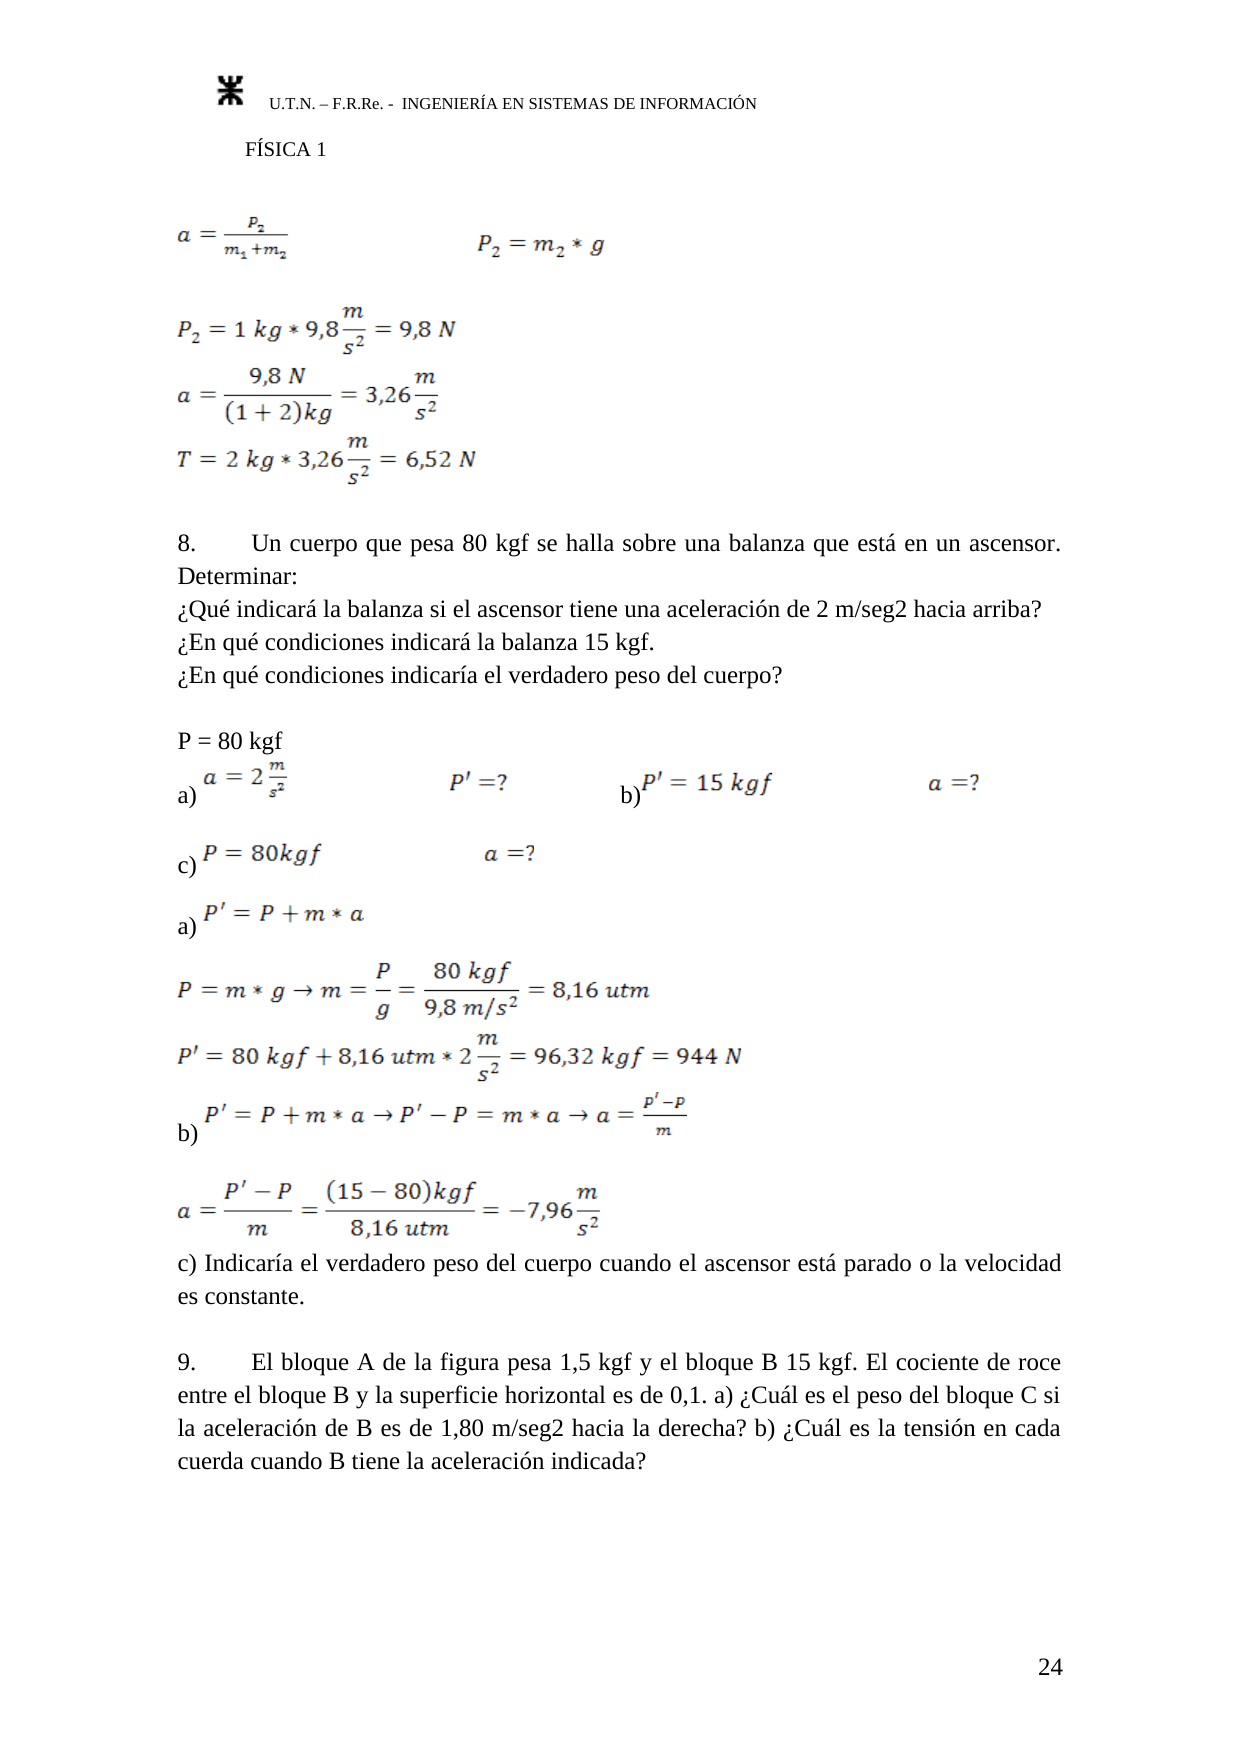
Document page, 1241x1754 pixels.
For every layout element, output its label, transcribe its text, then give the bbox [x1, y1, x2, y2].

text c) Indicaría el verdadero peso del cuerpo cuando el ascensor está parado o la velocidad es constante. [177, 1248, 1063, 1309]
picture [204, 1092, 687, 1142]
text ¿Qué indicará la balanza si el ascensor tiene una aceleración de 2 m/seg2 hacia arriba? [177, 594, 1063, 623]
picture [641, 768, 773, 804]
text P = 80 kgf [177, 726, 1063, 755]
picture [477, 229, 606, 264]
picture [203, 899, 364, 934]
text c) [177, 839, 1063, 893]
text a) [177, 900, 1063, 954]
text a) b) [177, 759, 1063, 832]
picture [203, 759, 288, 804]
picture [177, 1031, 742, 1088]
picture [196, 839, 322, 874]
picture [177, 435, 476, 491]
text 8. Un cuerpo que pesa 80 kgf se halla sobre una balanza que está en un ascensor. Determinar: [177, 528, 1063, 590]
picture [177, 960, 651, 1028]
picture [177, 365, 440, 431]
picture [928, 768, 979, 804]
text b) [177, 1092, 1063, 1170]
text ¿En qué condiciones indicaría el verdadero peso del cuerpo? [177, 660, 1063, 689]
picture [484, 839, 534, 874]
picture [177, 214, 290, 264]
picture [177, 304, 457, 361]
picture [450, 768, 508, 804]
text ¿En qué condiciones indicará la balanza 15 kgf. [177, 627, 1063, 656]
picture [177, 1178, 602, 1244]
text 9. El bloque A de la figura pesa 1,5 kgf y el bloque B 15 kgf. El cociente de roce entre el bloque B y la superficie horizontal es de 0,1. a) ¿Cuál es el peso del bloque C si la aceleración de B es de 1,80 m/seg2 hacia la derecha? b) ¿Cuál es la tensión en cada cuerda cuando B tiene la aceleración indicada? [177, 1347, 1063, 1474]
